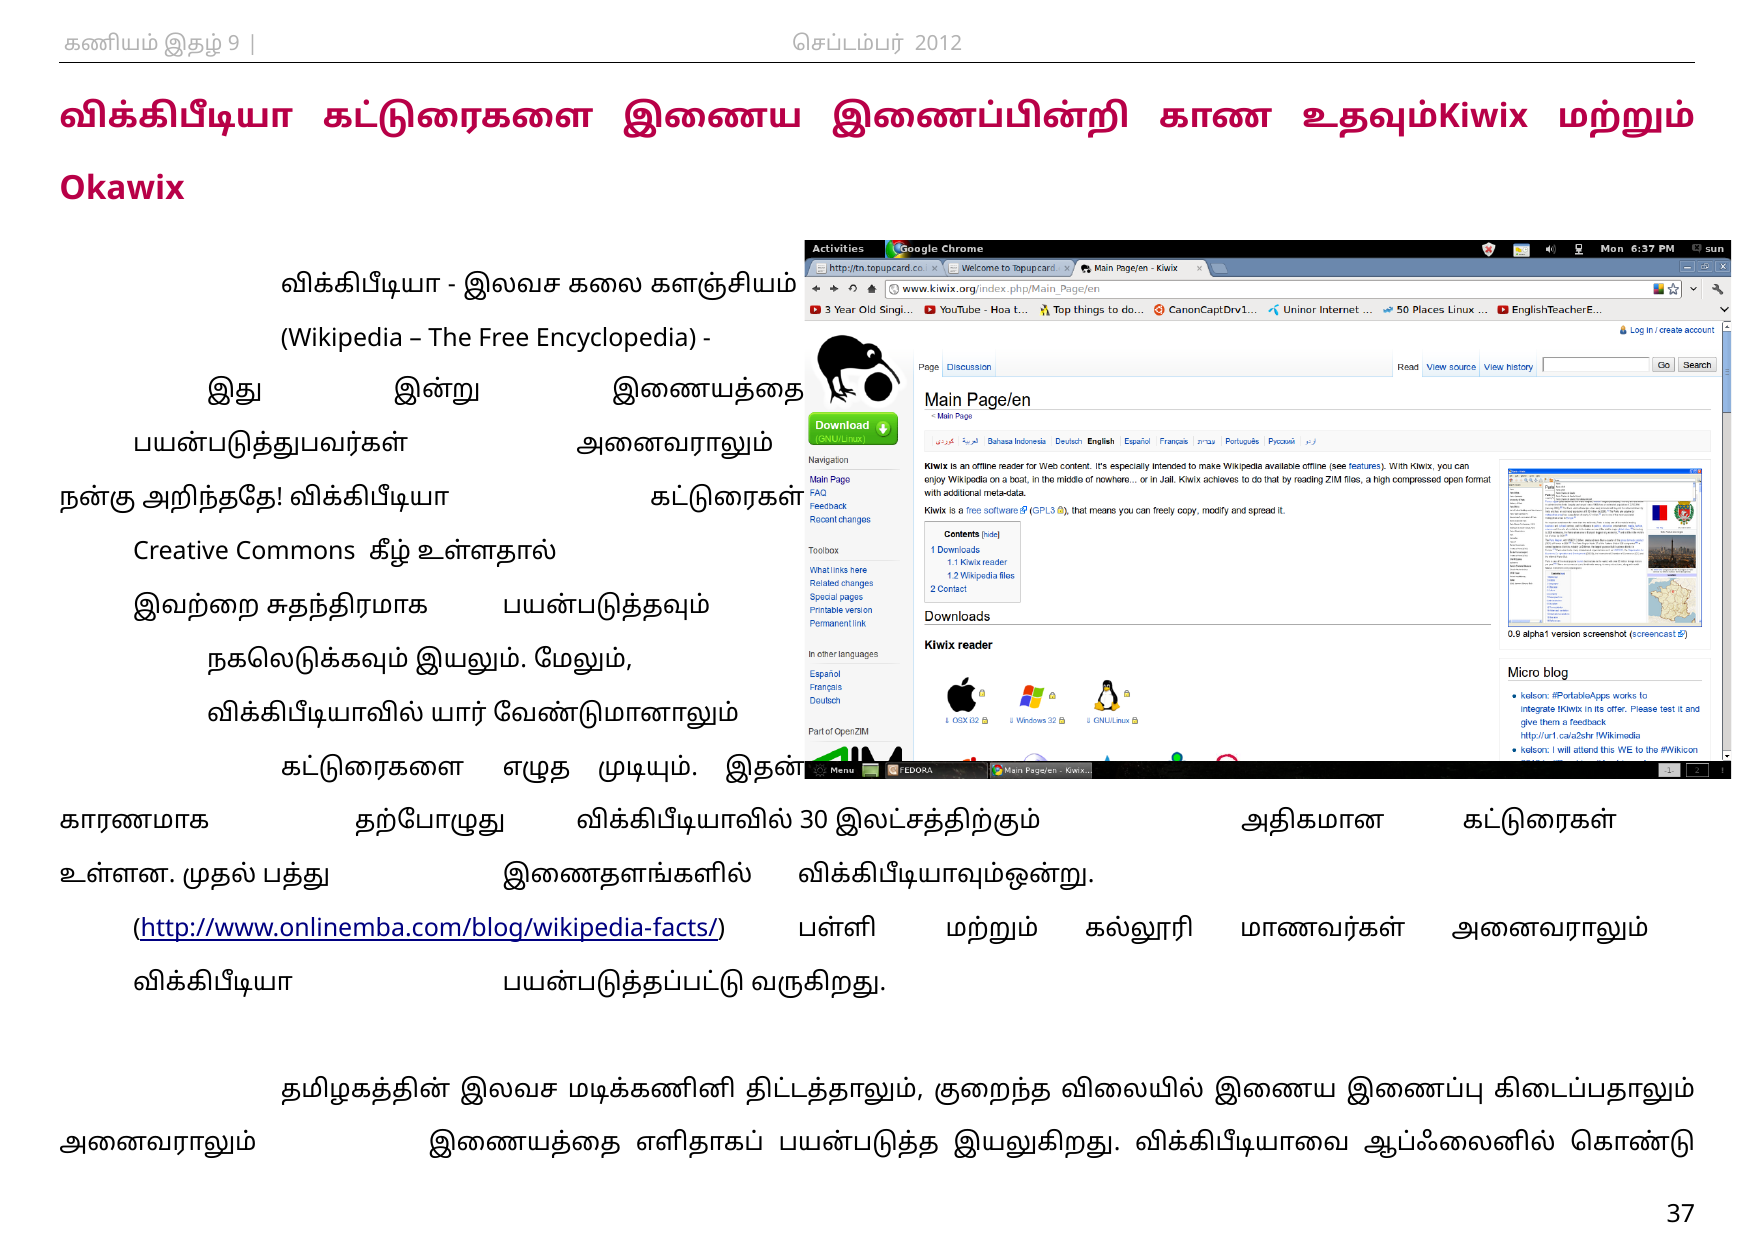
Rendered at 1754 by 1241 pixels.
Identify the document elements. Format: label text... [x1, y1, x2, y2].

text விக்கிபீடியா கட்டுரைகளை இணைய இணைப்பின்றி காண உதவும்Kiwix மற்றும் Okawix [59, 92, 1695, 209]
text விக்கிபீடியா - இலவச கலை களஞ்சியம் (Wikipedia – The Free Encyclopedia) - இது இன்று இணையத்தை பயன்படுத்துபவர்கள் அனைவராலும் நன்கு அறிந்ததே! விக்கிபீடியா கட்டுரைகள் Creative Commons கீழ் உள்ளதால் இவற்றை சுதந்திரமாக பயன்படுத்தவும் நகலெடுக்கவும் இயலும். மேலும், விக்கிபீடியாவில் யார் வேண்டுமானாலும் கட்டுரைகளை எழுத முடியும். இதன் காரணமாக தற்போழுது விக்கிபீடியாவில் 30 இலட்சத்திற்கும் அதிகமான கட்டுரைகள் உள்ளன. முதல் பத்து இணைதளங்களில் விக்கிபீடியாவும்ஒன்று. (http://www.onlinemba.com/blog/wikipedia-facts/) பள்ளி மற்றும் கல்லூரி மாணவர்கள் அனைவராலும் விக்கிபீடியா பயன்படுத்தப்பட்டு வருகிறது. [59, 266, 1695, 1001]
text தமிழகத்தின் இலவச மடிக்கணினி திட்டத்தாலும், குறைந்த விலையில் இணைய இணைப்பு கிடைப்பதாலும் அனைவராலும் இணையத்தை எளிதாகப் பயன்படுத்த இயலுகிறது. விக்கிபீடியாவை ஆப்ஃலைனில் கொண்டு [59, 1070, 1695, 1161]
picture [804, 240, 1732, 779]
